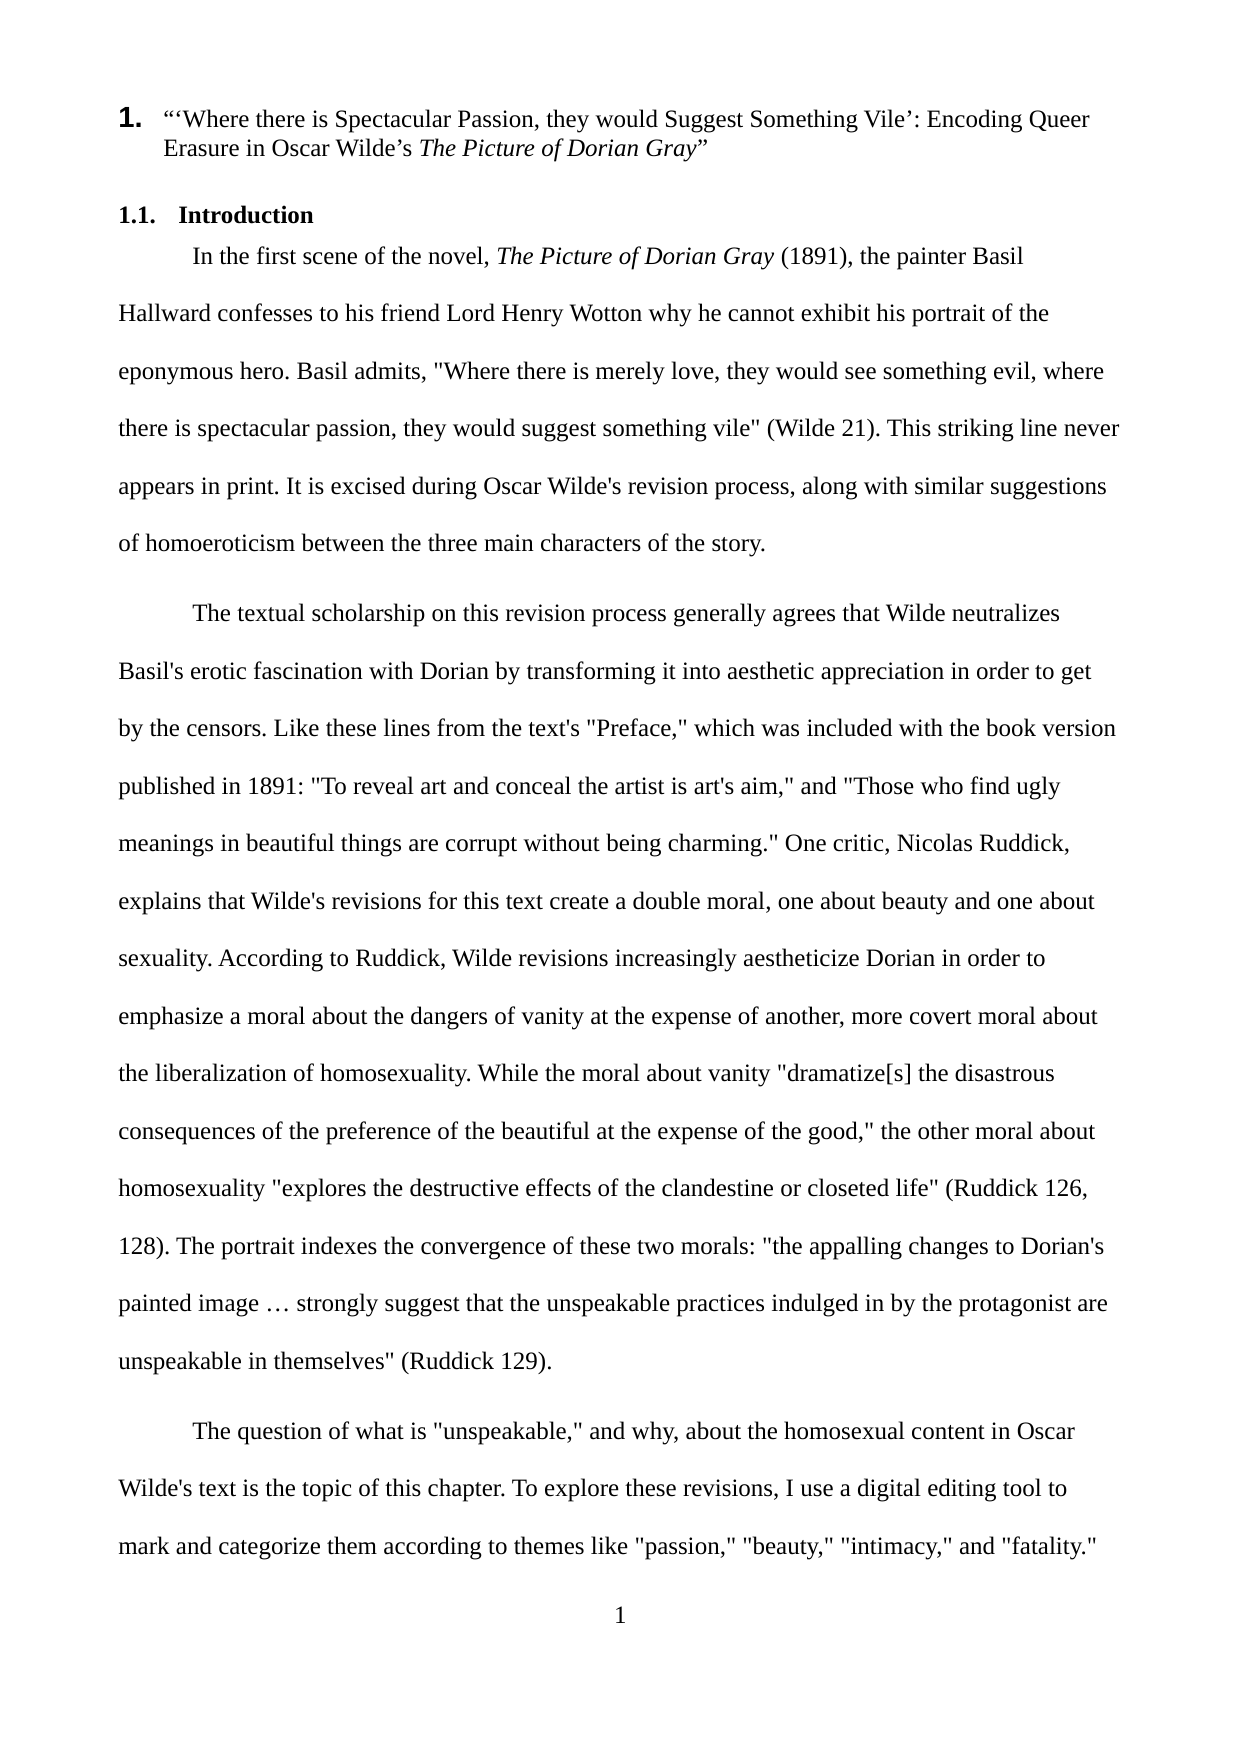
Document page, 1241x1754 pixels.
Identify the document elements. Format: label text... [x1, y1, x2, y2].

subtitle “‘Where there is Spectacular Passion, they would Suggest Something Vile’: Encoding Queer Erasure in Oscar Wilde’s The Picture of Dorian Gray” [118, 100, 1122, 162]
text The question of what is "unspeakable," and why, about the homosexual content in Oscar Wilde's text is the topic of this chapter. To explore these revisions, I use a digital editing tool to mark and categorize them according to themes like "passion," "beauty," "intimacy," and "fatality." [118, 1416, 1122, 1560]
subtitle Introduction [118, 200, 1122, 228]
text In the first scene of the novel, The Picture of Dorian Gray (1891), the painter Basil Hallward confesses to his friend Lord Henry Wotton why he cannot exhibit his portrait of the eponymous hero. Basil admits, "Where there is merely love, they would see something evil, where there is spectacular passion, they would suggest something vile" (Wilde 21). This striking line never appears in print. It is excised during Oscar Wilde's revision process, along with similar suggestions of homoeroticism between the three main characters of the story. [118, 241, 1122, 557]
text The textual scholarship on this revision process generally agrees that Wilde neutralizes Basil's erotic fascination with Dorian by transforming it into aesthetic appreciation in order to get by the censors. Like these lines from the text's "Preface," which was included with the book version published in 1891: "To reveal art and conceal the artist is art's aim," and "Those who find ugly meanings in beautiful things are corrupt without being charming." One critic, Nicolas Ruddick, explains that Wilde's revisions for this text create a double moral, one about beauty and one about sexuality. According to Ruddick, Wilde revisions increasingly aestheticize Dorian in order to emphasize a moral about the dangers of vanity at the expense of another, more covert moral about the liberalization of homosexuality. While the moral about vanity "dramatize[s] the disastrous consequences of the preference of the beautiful at the expense of the good," the other moral about homosexuality "explores the destructive effects of the clandestine or closeted life" (Ruddick 126, 128). The portrait indexes the convergence of these two morals: "the appalling changes to Dorian's painted image … strongly suggest that the unspeakable practices indulged in by the protagonist are unspeakable in themselves" (Ruddick 129). [118, 598, 1122, 1375]
